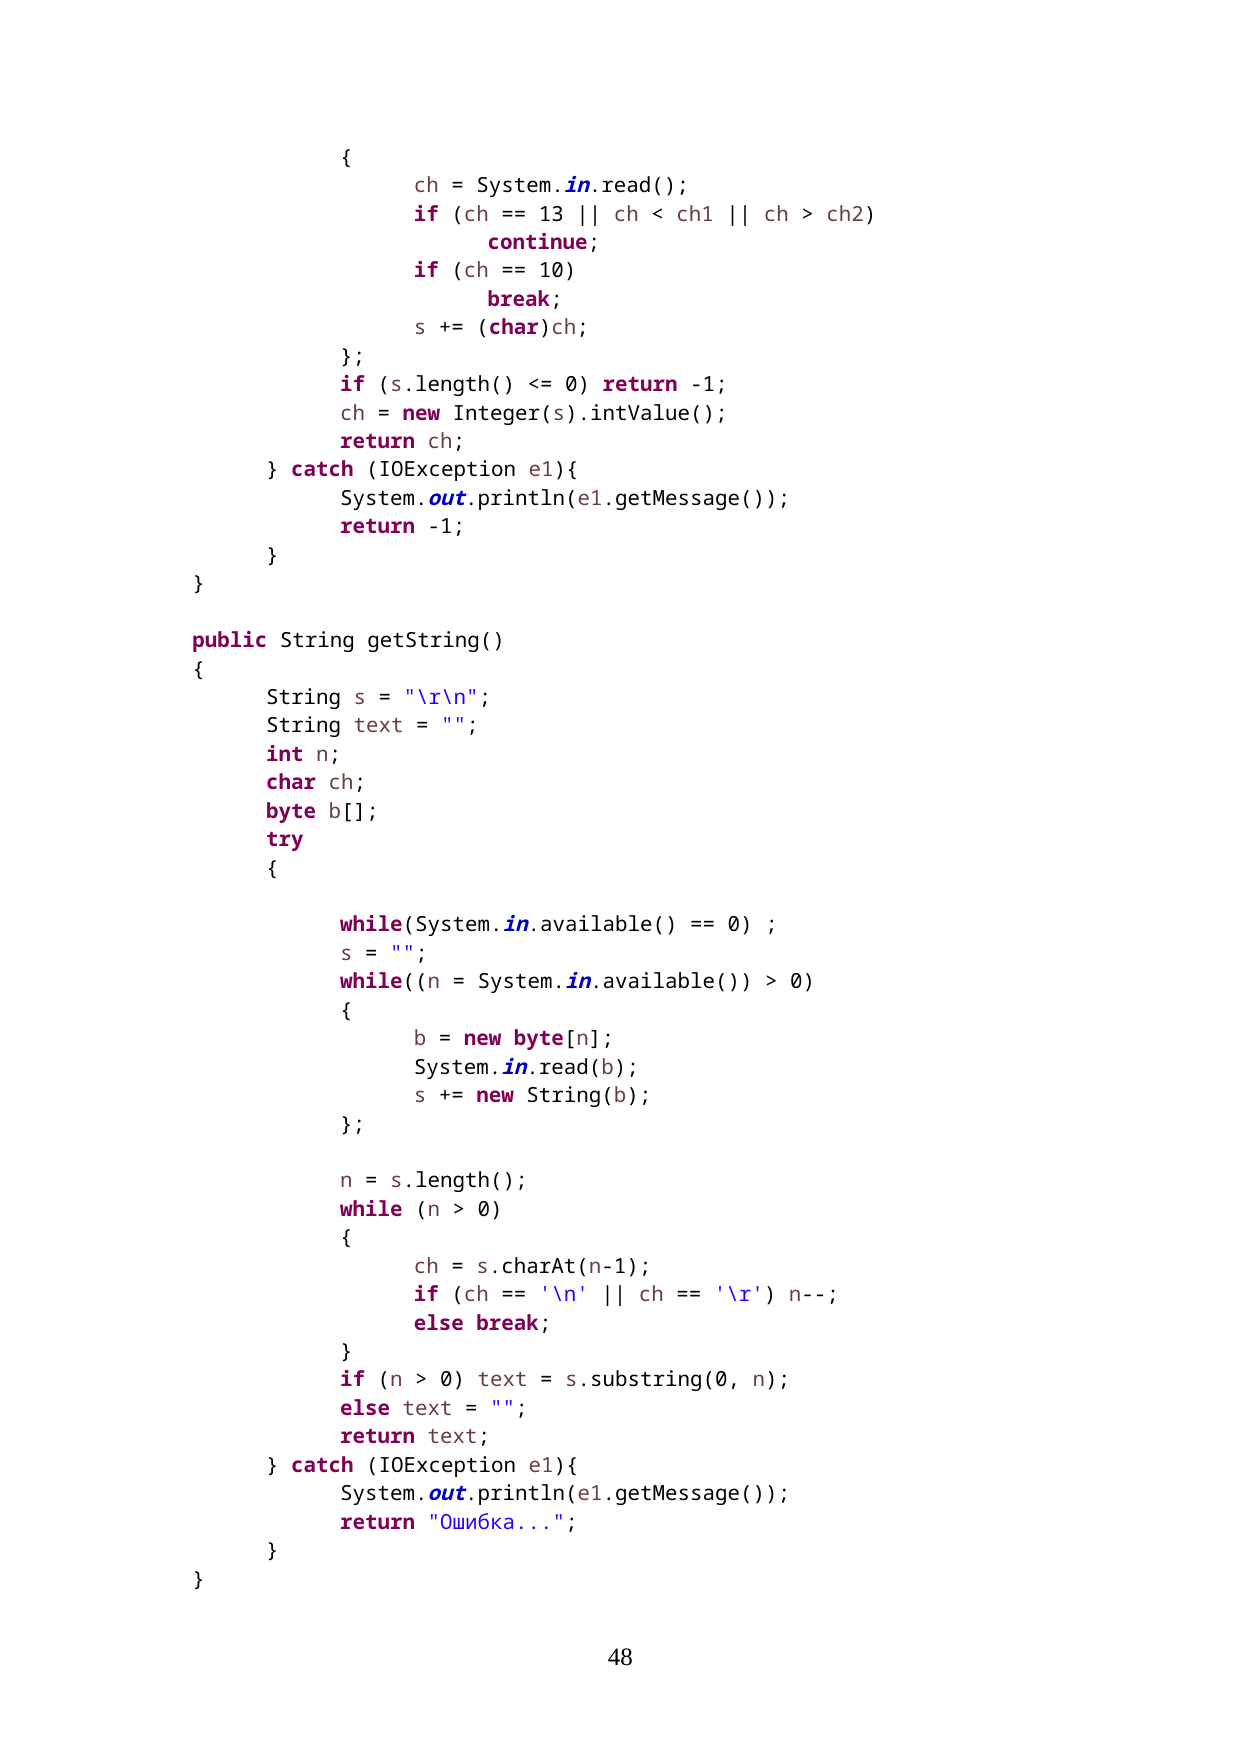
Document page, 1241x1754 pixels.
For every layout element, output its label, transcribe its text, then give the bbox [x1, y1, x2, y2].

text else break; [118, 1308, 1122, 1336]
text } [118, 540, 1122, 568]
text String text = ""; [118, 711, 1122, 739]
text ch = System.in.read(); [118, 170, 1122, 199]
text System.out.println(e1.getMessage()); [118, 483, 1122, 511]
text return ch; [118, 426, 1122, 454]
text while((n = System.in.available()) > 0) [118, 966, 1122, 995]
text }; [118, 1109, 1122, 1137]
text byte b[]; [118, 796, 1122, 824]
text if (n > 0) text = s.substring(0, n); [118, 1364, 1122, 1393]
text } catch (IOException e1){ [118, 454, 1122, 483]
text else text = ""; [118, 1393, 1122, 1421]
text continue; [118, 227, 1122, 256]
text while(System.in.available() == 0) ; [118, 909, 1122, 938]
text ch = new Integer(s).intValue(); [118, 398, 1122, 426]
text { [118, 1222, 1122, 1251]
text String s = "\r\n"; [118, 682, 1122, 711]
text } [118, 1336, 1122, 1364]
text s = ""; [118, 938, 1122, 966]
text return text; [118, 1421, 1122, 1450]
text break; [118, 284, 1122, 312]
text { [118, 654, 1122, 682]
text if (ch == 13 || ch < ch1 || ch > ch2) [118, 199, 1122, 227]
text } [118, 1564, 1122, 1592]
text if (ch == '\n' || ch == '\r') n--; [118, 1279, 1122, 1308]
text { [118, 995, 1122, 1023]
text try [118, 824, 1122, 853]
text s += (char)ch; [118, 312, 1122, 341]
text return -1; [118, 511, 1122, 540]
text ch = s.charAt(n-1); [118, 1251, 1122, 1279]
text b = new byte[n]; [118, 1023, 1122, 1052]
text if (ch == 10) [118, 256, 1122, 284]
text { [118, 853, 1122, 881]
text System.out.println(e1.getMessage()); [118, 1478, 1122, 1507]
text if (s.length() <= 0) return -1; [118, 369, 1122, 398]
text } [118, 1535, 1122, 1564]
text char ch; [118, 767, 1122, 796]
text public String getString() [118, 625, 1122, 654]
text int n; [118, 739, 1122, 767]
text { [118, 142, 1122, 170]
text return "Ошибка..."; [118, 1507, 1122, 1535]
text } [118, 568, 1122, 597]
text n = s.length(); [118, 1166, 1122, 1194]
text System.in.read(b); [118, 1052, 1122, 1080]
text } catch (IOException e1){ [118, 1450, 1122, 1478]
text while (n > 0) [118, 1194, 1122, 1222]
text }; [118, 341, 1122, 369]
text s += new String(b); [118, 1080, 1122, 1109]
